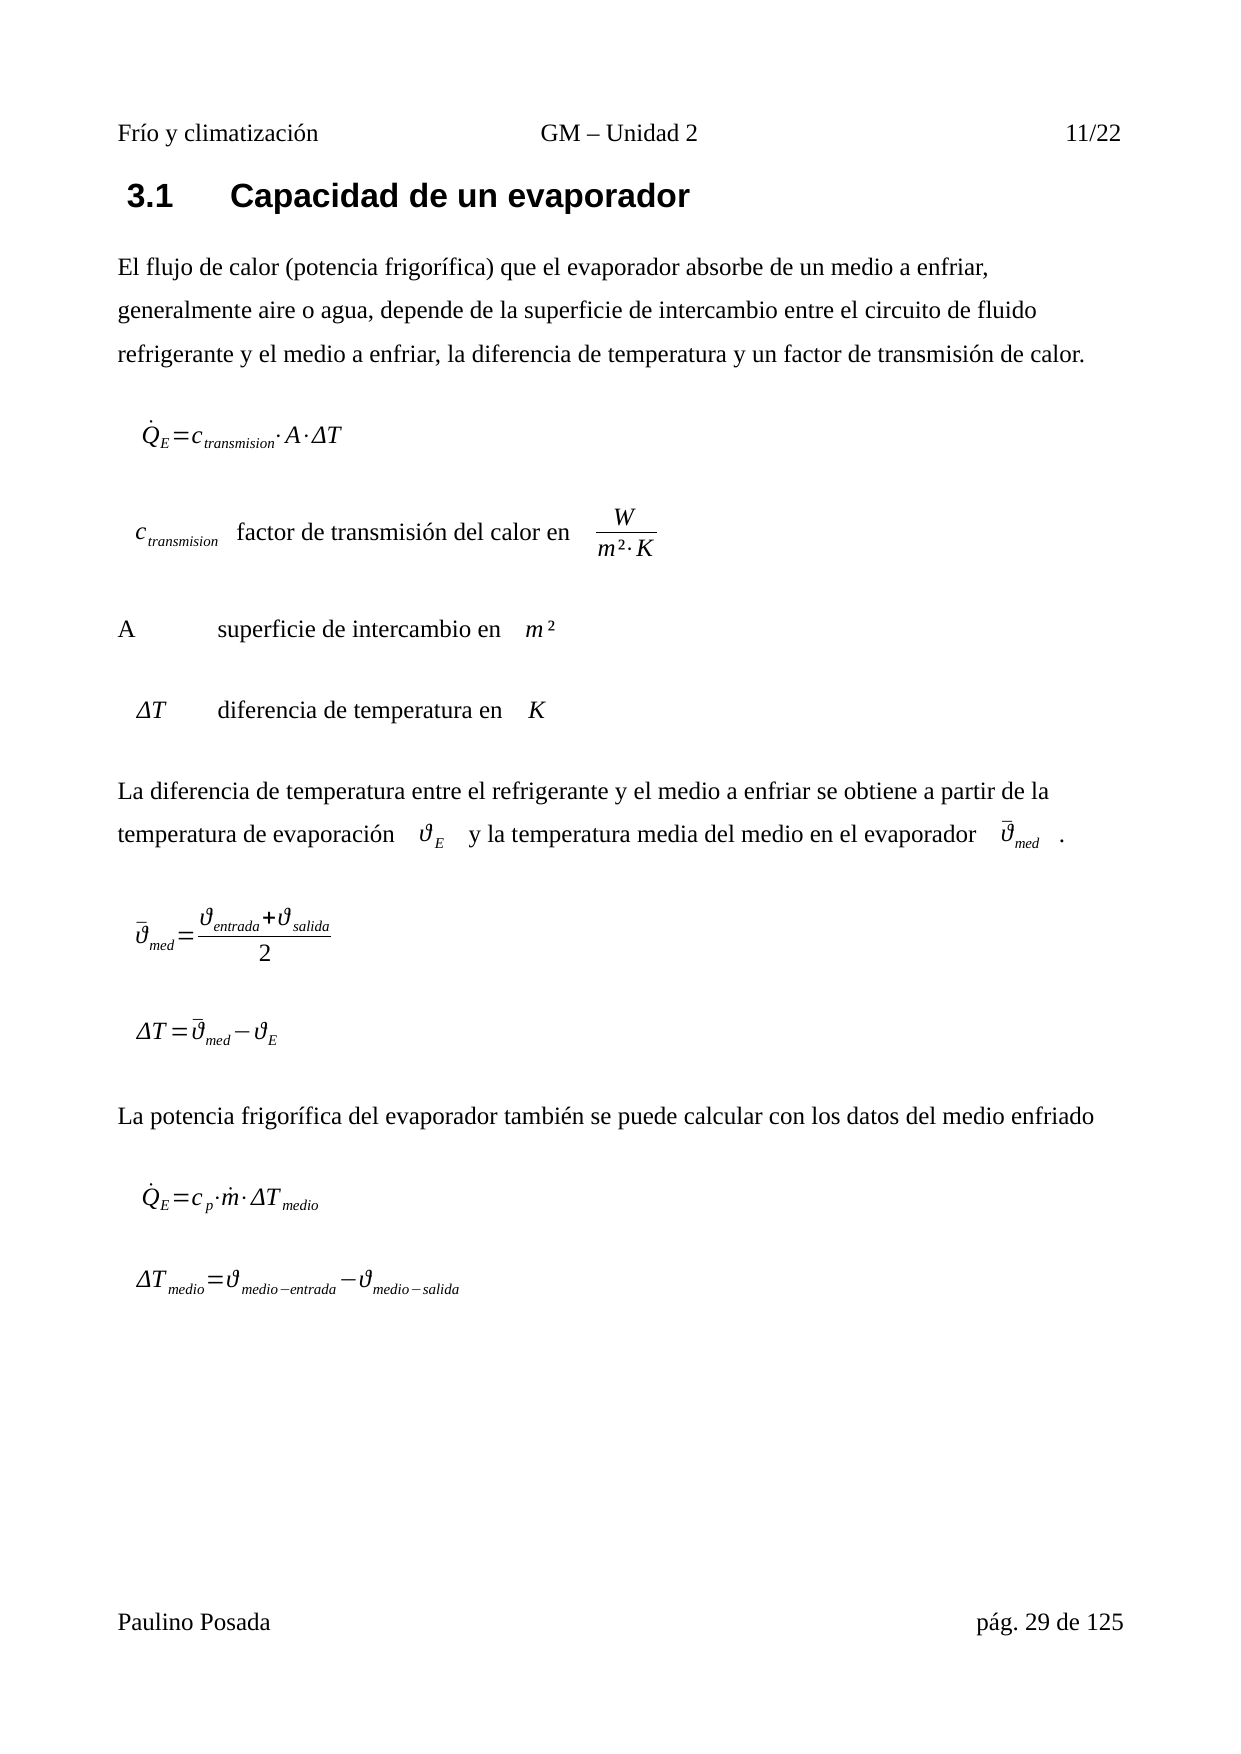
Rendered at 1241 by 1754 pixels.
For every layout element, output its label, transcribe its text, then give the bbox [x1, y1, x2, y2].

text diferencia de temperatura en [117, 695, 1123, 724]
subtitle Capacidad de un evaporador [117, 176, 1123, 215]
text factor de transmisión del calor en [117, 504, 1123, 563]
text La diferencia de temperatura entre el refrigerante y el medio a enfriar se obtiene a partir de la temperatura de evaporación y la temperatura media del medio en el evaporador . [117, 776, 1123, 851]
text El flujo de calor (potencia frigorífica) que el evaporador absorbe de un medio a enfriar, generalmente aire o agua, depende de la superficie de intercambio entre el circuito de fluido refrigerante y el medio a enfriar, la diferencia de temperatura y un factor de transmisión de calor. [117, 252, 1123, 367]
text La potencia frigorífica del evaporador también se puede calcular con los datos del medio enfriado [117, 1101, 1123, 1130]
text A superficie de intercambio en [117, 614, 1123, 643]
